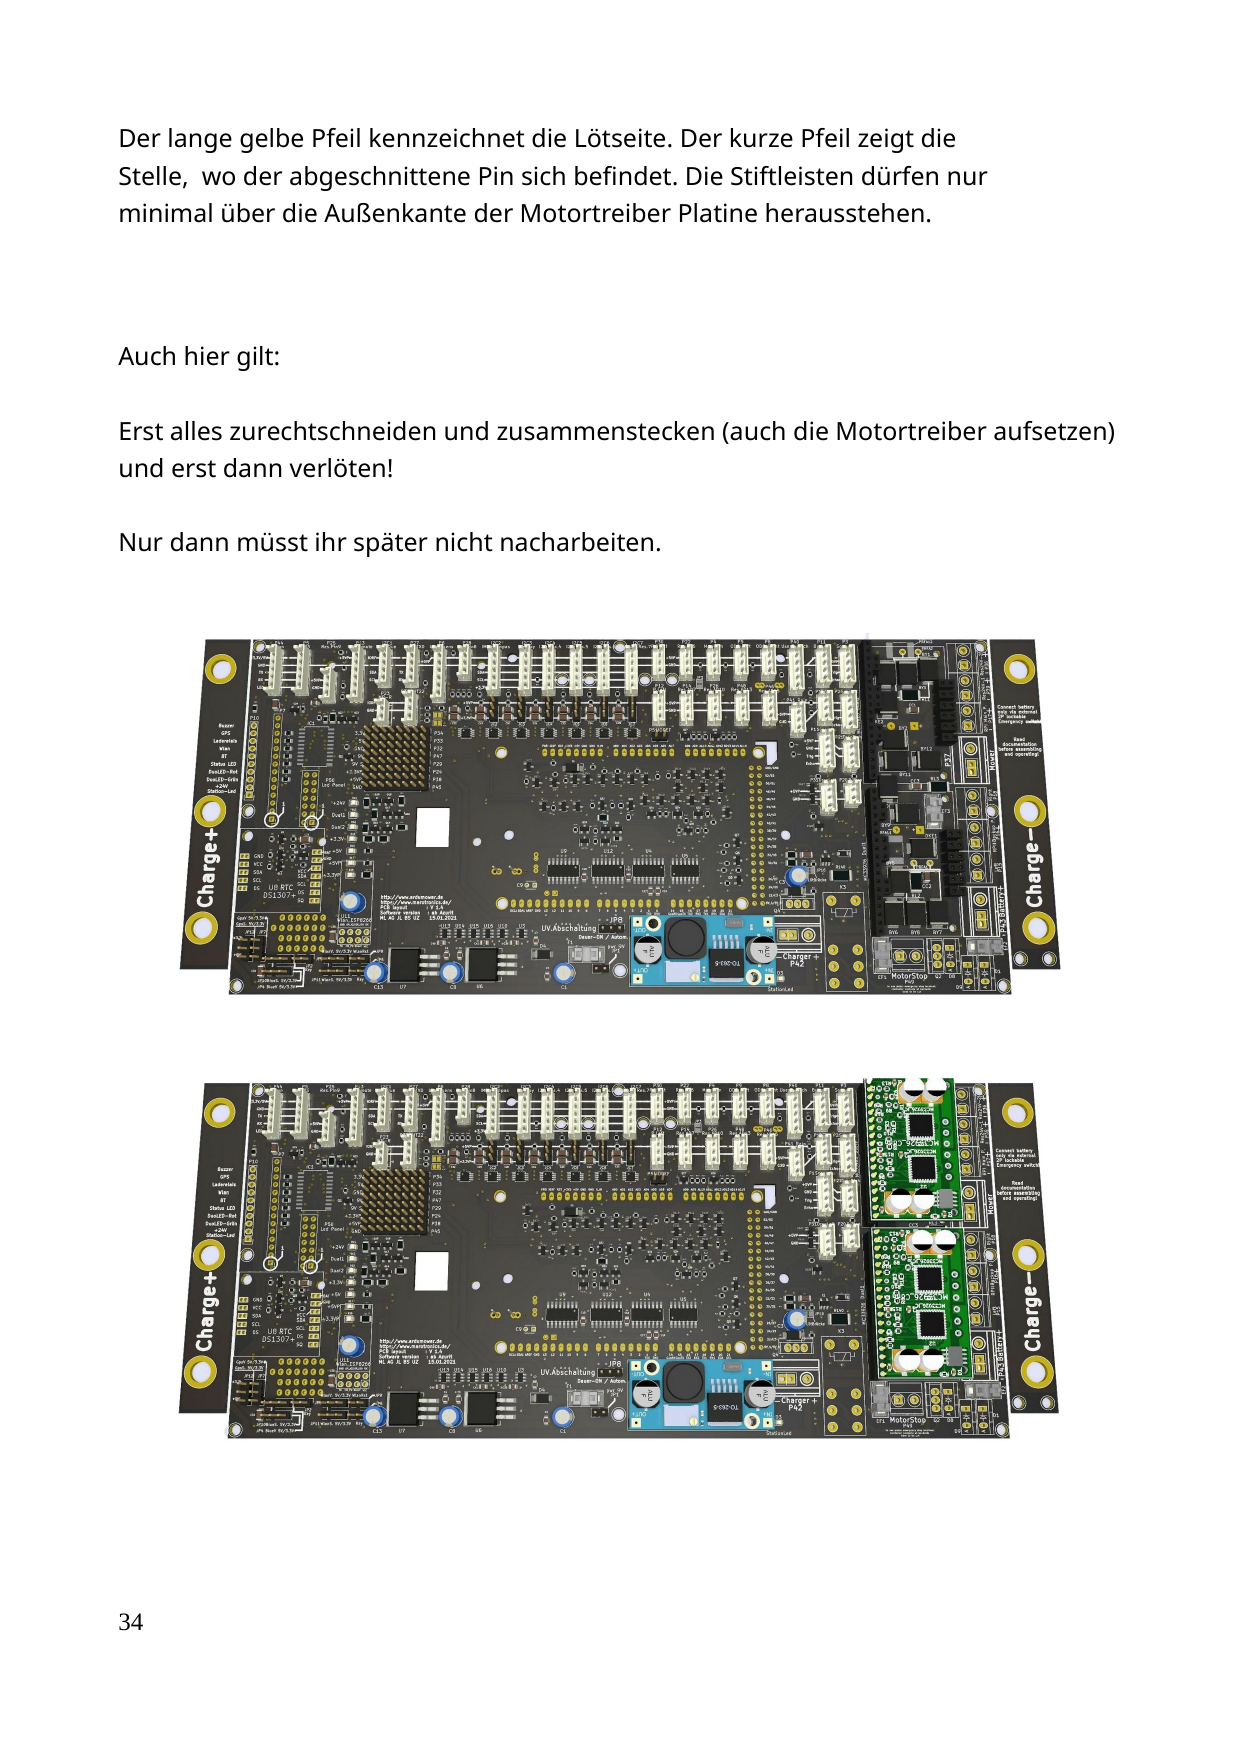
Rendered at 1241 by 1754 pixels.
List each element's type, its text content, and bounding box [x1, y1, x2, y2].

text Auch hier gilt: Erst alles zurechtschneiden und zusammenstecken (auch die Motortreiber aufsetzen) und erst dann verlöten! Nur dann müsst ihr später nicht nacharbeiten. [118, 336, 1122, 596]
picture [169, 1068, 1071, 1443]
text Der lange gelbe Pfeil kennzeichnet die Lötseite. Der kurze Pfeil zeigt die Stelle, wo der abgeschnittene Pin sich befindet. Die Stiftleisten dürfen nur minimal über die Außenkante der Motortreiber Platine herausstehen. [118, 118, 1010, 230]
picture [171, 633, 1069, 1000]
